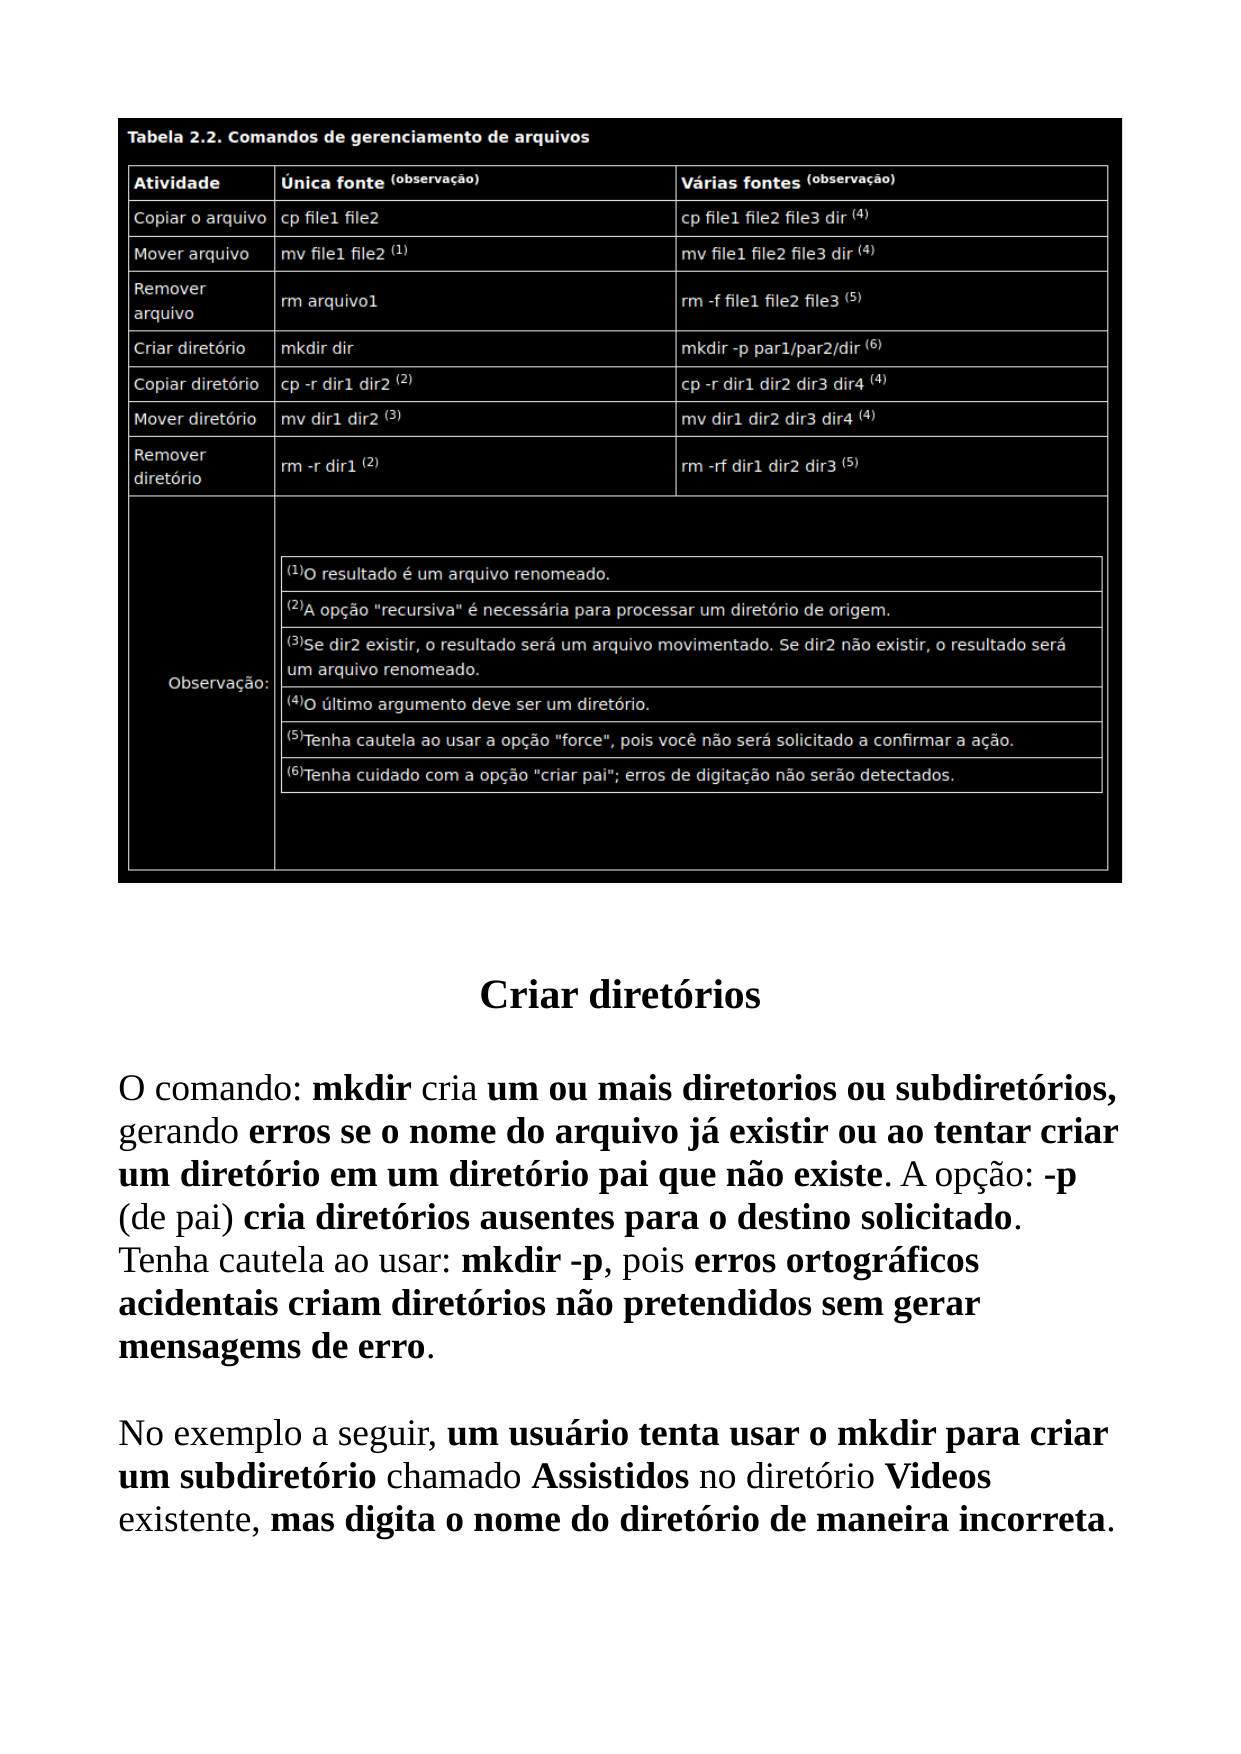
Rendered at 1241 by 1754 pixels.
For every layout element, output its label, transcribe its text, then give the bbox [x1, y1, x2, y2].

text Criar diretórios [118, 969, 1122, 1017]
text No exemplo a seguir, um usuário tenta usar o mkdir para criar um subdiretório chamado Assistidos no diretório Videos existente, mas digita o nome do diretório de maneira incorreta. [118, 1410, 1122, 1539]
picture [118, 118, 1123, 883]
text O comando: mkdir cria um ou mais diretorios ou subdiretórios, gerando erros se o nome do arquivo já existir ou ao tentar criar um diretório em um diretório pai que não existe. A opção: -p (de pai) cria diretórios ausentes para o destino solicitado. Tenha cautela ao usar: mkdir -p, pois erros ortográficos acidentais criam diretórios não pretendidos sem gerar mensagems de erro. [118, 1065, 1122, 1367]
